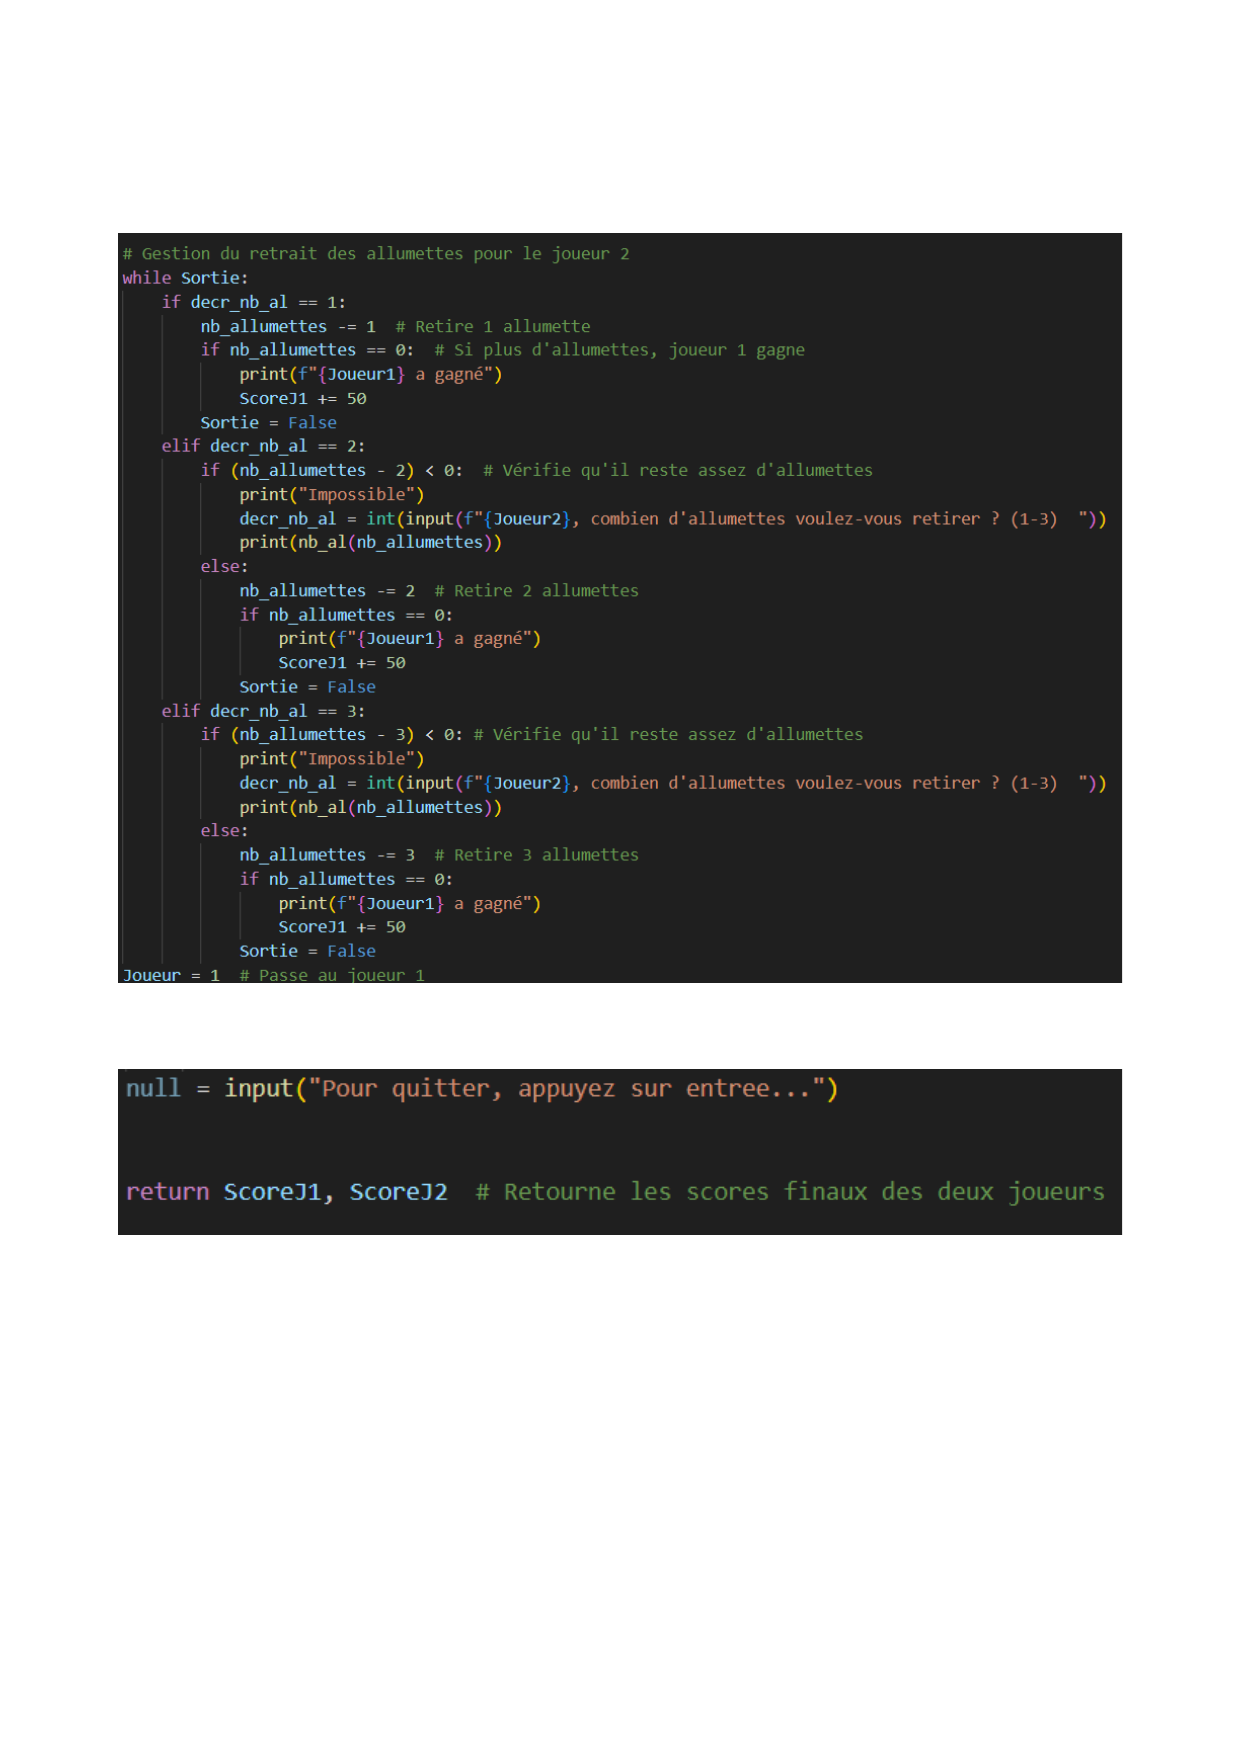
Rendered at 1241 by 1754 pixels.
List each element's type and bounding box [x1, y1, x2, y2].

picture [118, 1069, 1123, 1235]
picture [118, 233, 1123, 983]
